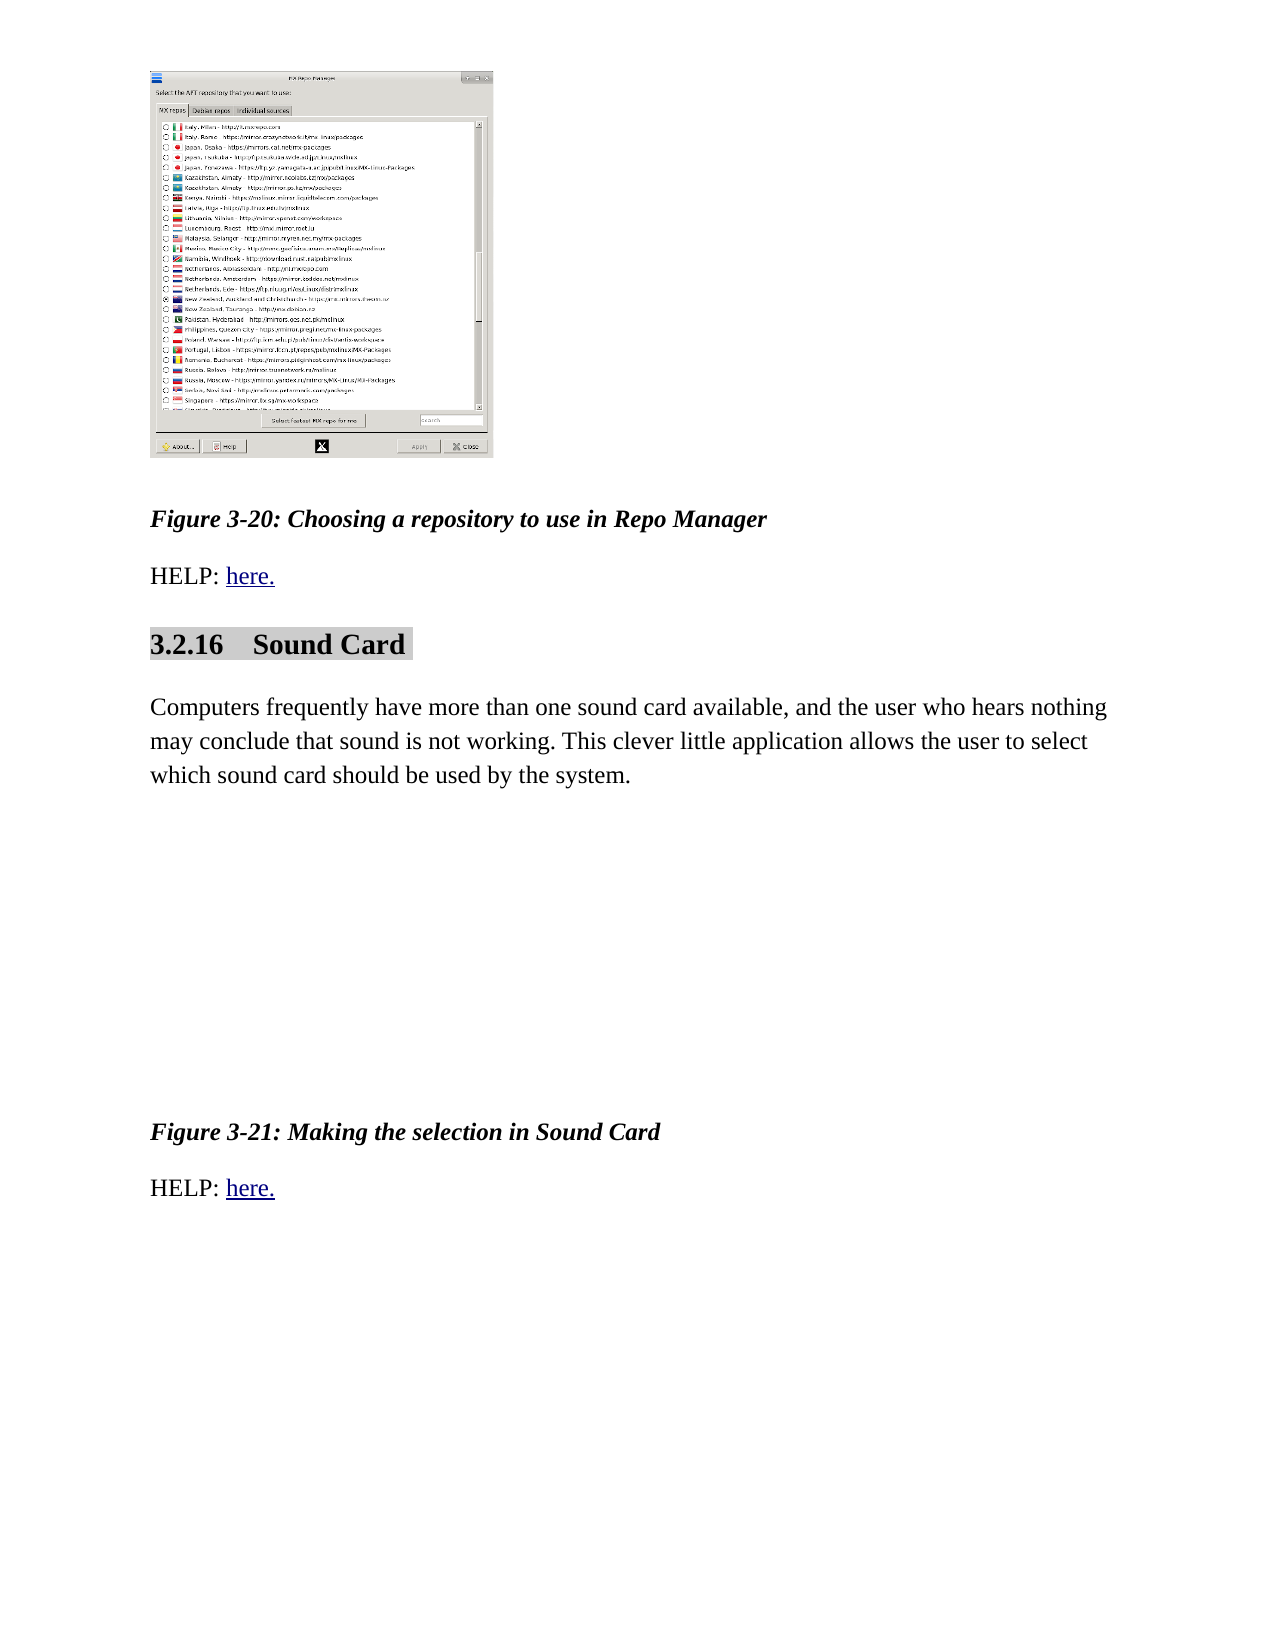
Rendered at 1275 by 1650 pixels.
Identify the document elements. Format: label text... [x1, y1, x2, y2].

text Figure 3-20: Choosing a repository to use in Repo Manager [150, 504, 1125, 533]
text HELP: here. [150, 561, 1125, 590]
picture [150, 71, 494, 458]
text Computers frequently have more than one sound card available, and the user who hears nothing may conclude that sound is not working. This clever little application allows the user to select which sound card should be used by the system. [150, 692, 1125, 789]
text Figure 3-21: Making the selection in Sound Card [150, 1117, 1125, 1145]
subtitle 3.2.16 Sound Card [413, 627, 1125, 660]
text HELP: here. [150, 1173, 1125, 1202]
